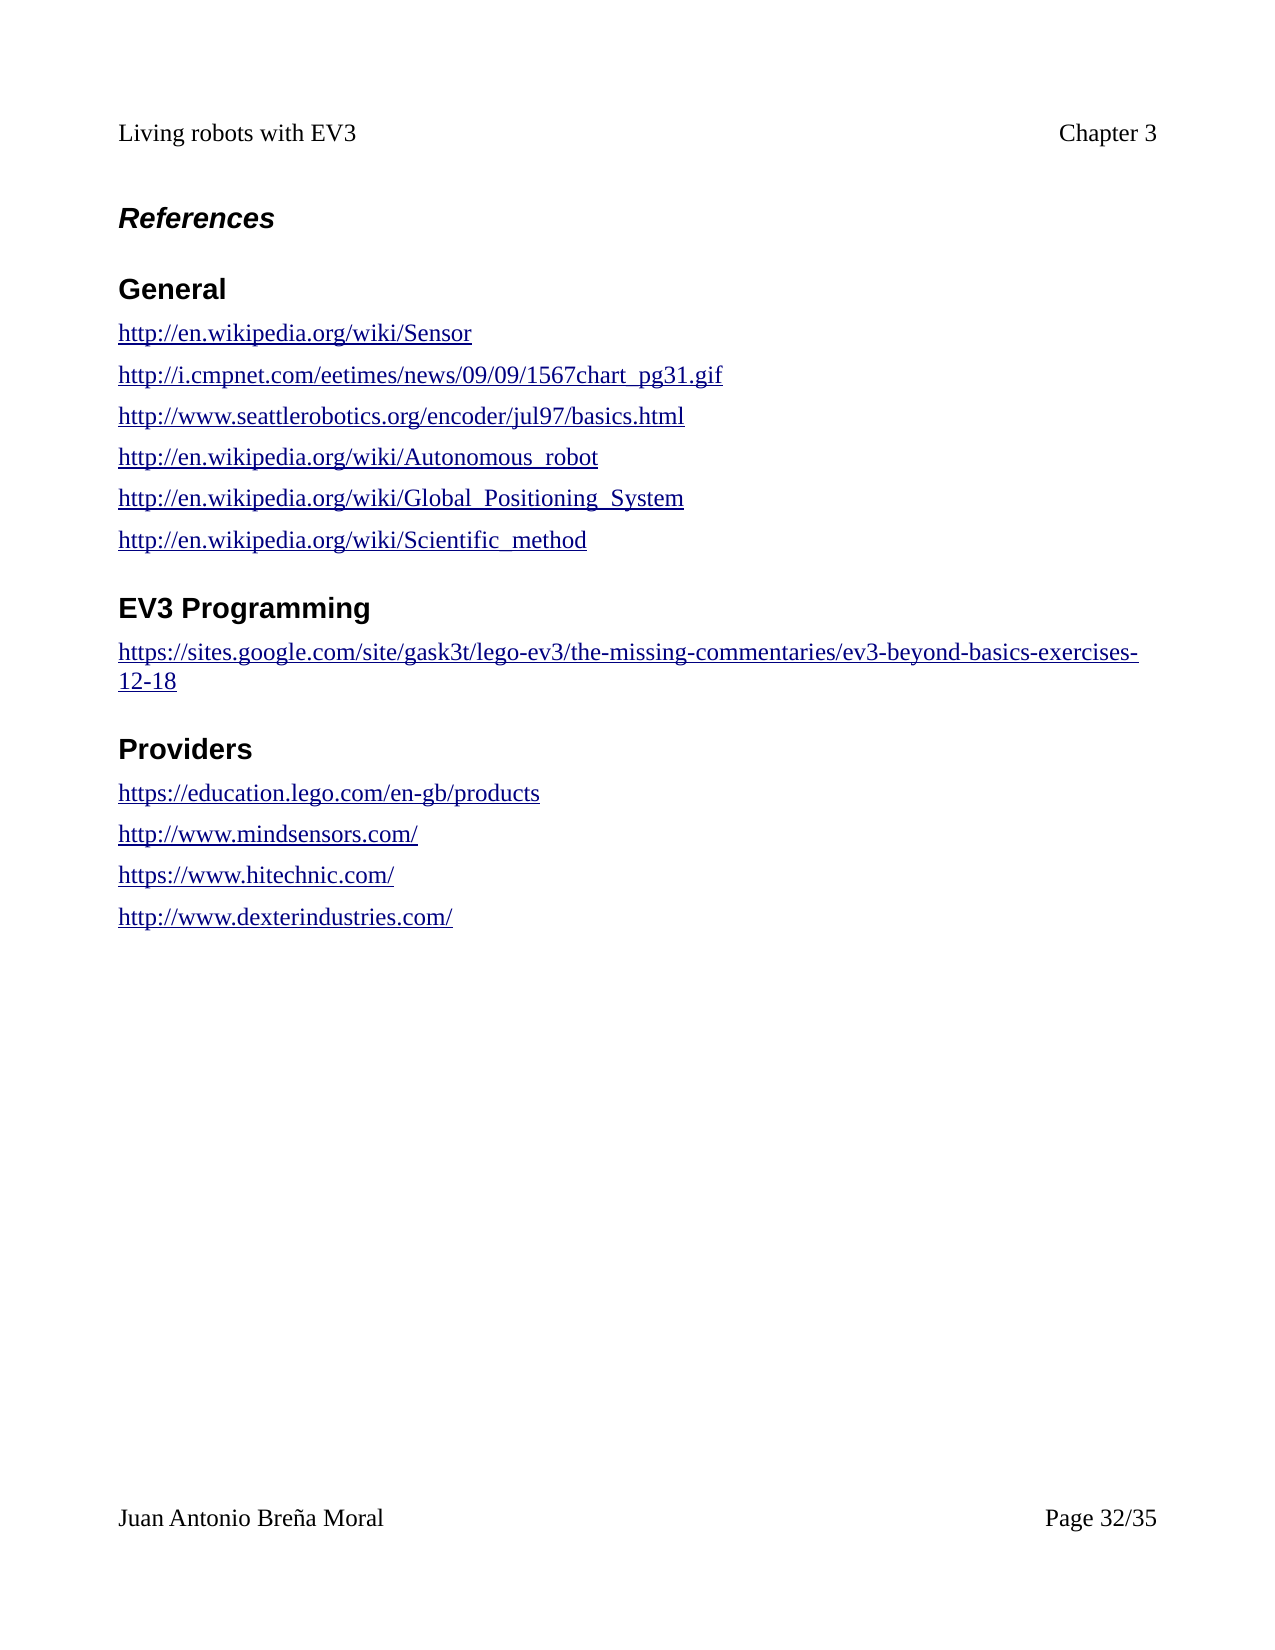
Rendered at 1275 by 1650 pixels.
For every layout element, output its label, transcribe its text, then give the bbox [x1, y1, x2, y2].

text http://i.cmpnet.com/eetimes/news/09/09/1567chart_pg31.gif [118, 360, 1157, 388]
subtitle Providers [118, 732, 1157, 766]
text https://education.lego.com/en-gb/products [118, 778, 1157, 807]
text https://www.hitechnic.com/ [118, 861, 1157, 889]
subtitle References [118, 201, 1157, 235]
text https://sites.google.com/site/gask3t/lego-ev3/the-missing-commentaries/ev3-beyond-basics-exercises-12-18 [118, 637, 1157, 694]
text http://www.dexterindustries.com/ [118, 902, 1157, 931]
text http://www.mindsensors.com/ [118, 819, 1157, 848]
text http://en.wikipedia.org/wiki/Global_Positioning_System [118, 483, 1157, 512]
subtitle EV3 Programming [118, 591, 1157, 624]
subtitle General [118, 272, 1157, 306]
text http://en.wikipedia.org/wiki/Autonomous_robot [118, 442, 1157, 471]
text http://www.seattlerobotics.org/encoder/jul97/basics.html [118, 401, 1157, 430]
text http://en.wikipedia.org/wiki/Scientific_method [118, 525, 1157, 553]
text http://en.wikipedia.org/wiki/Sensor [118, 318, 1157, 347]
